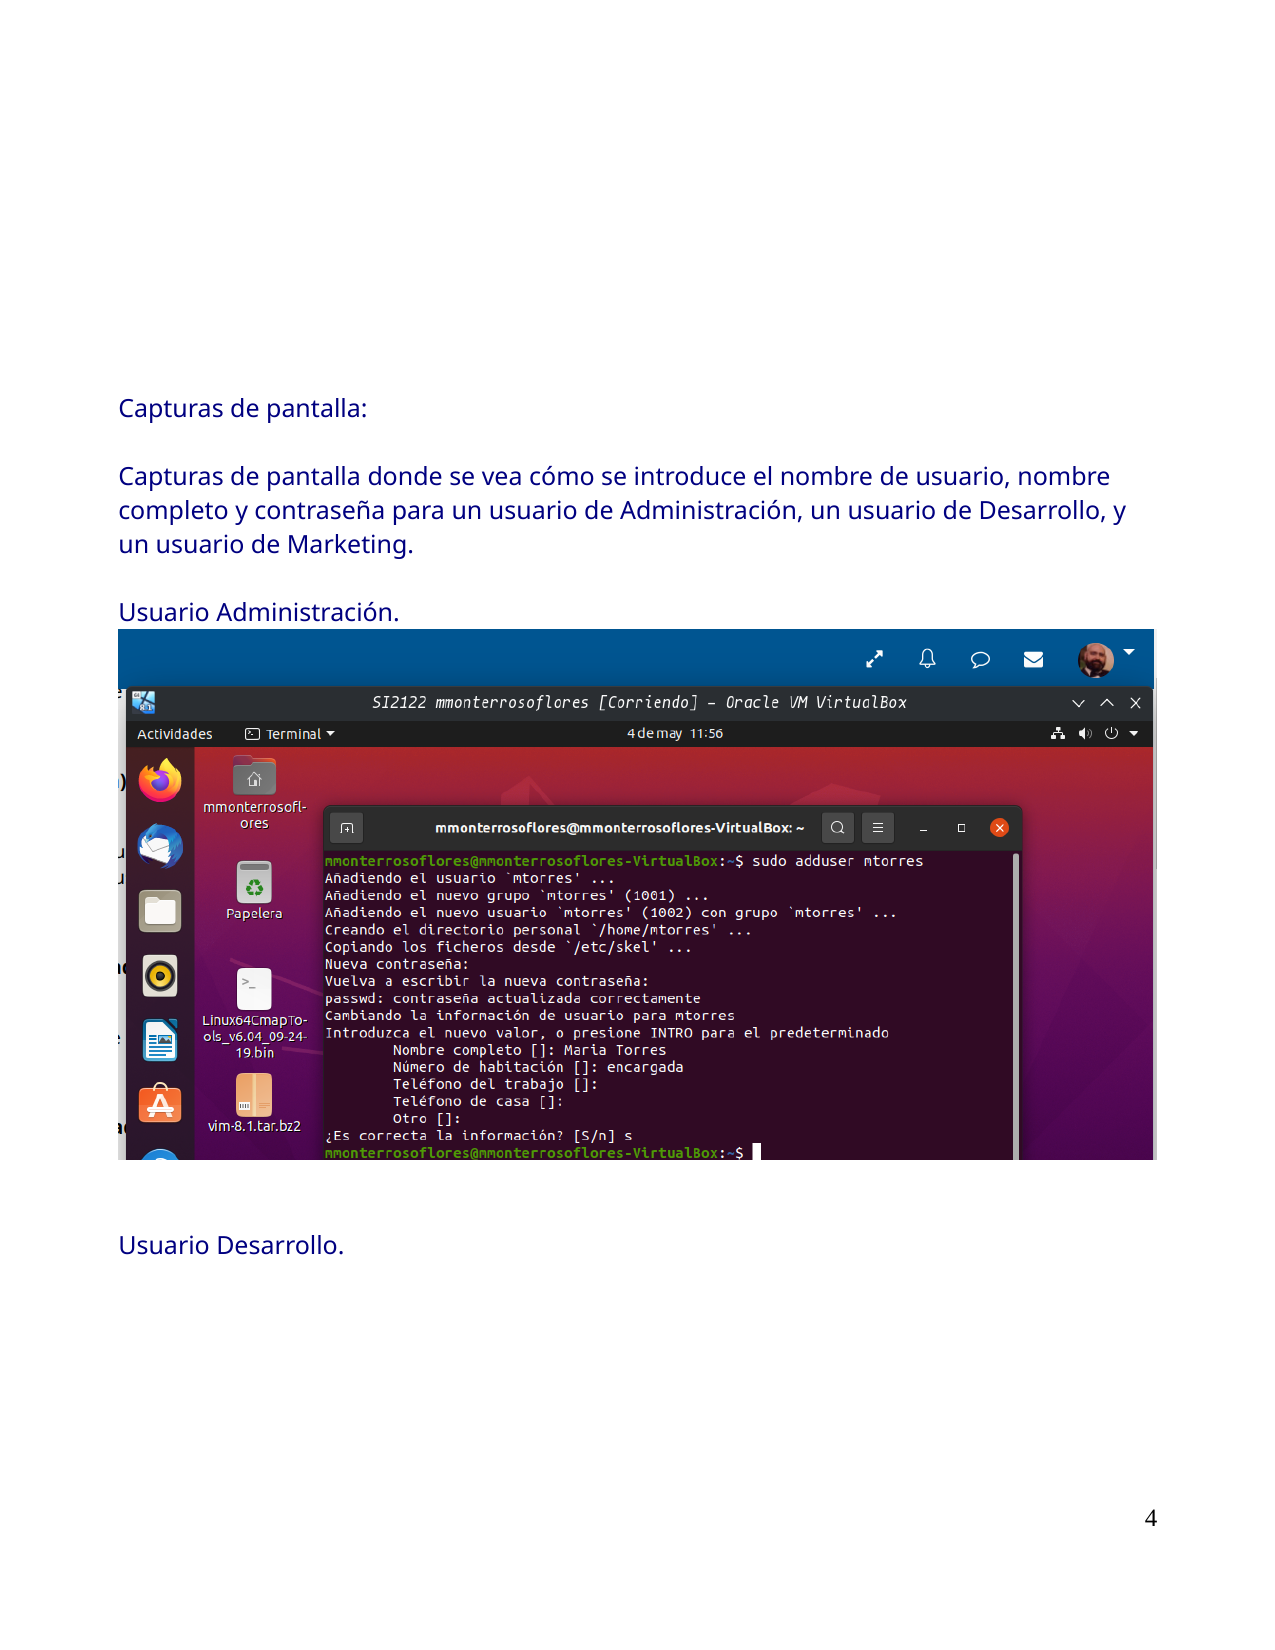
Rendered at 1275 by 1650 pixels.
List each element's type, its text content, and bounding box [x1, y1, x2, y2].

text Capturas de pantalla: [118, 391, 1157, 425]
text Usuario Desarrollo. [118, 1227, 1157, 1261]
text Usuario Administración. [118, 595, 1157, 629]
text Capturas de pantalla donde se vea cómo se introduce el nombre de usuario, nombre completo y contraseña para un usuario de Administración, un usuario de Desarrollo, y un usuario de Marketing. [118, 459, 1157, 561]
picture [118, 629, 1157, 1160]
table_header [118, 1160, 1157, 1193]
